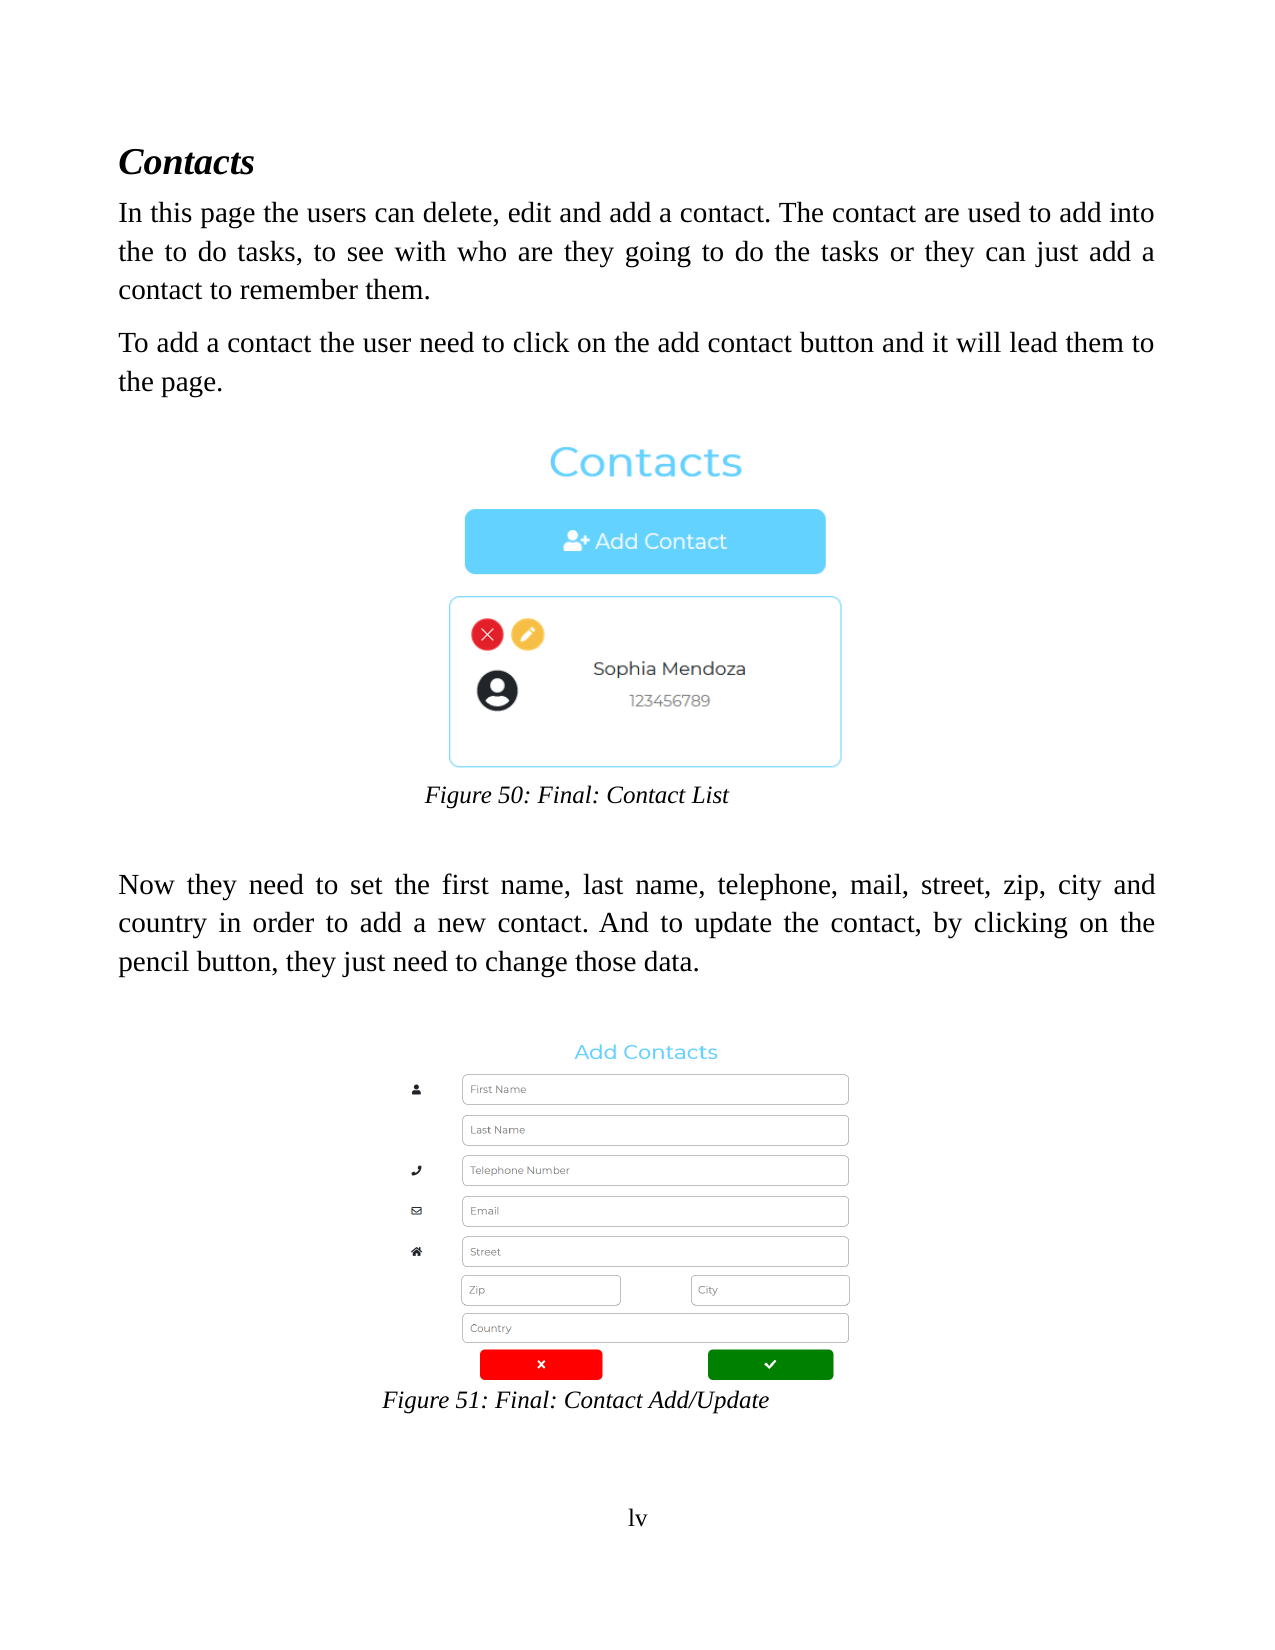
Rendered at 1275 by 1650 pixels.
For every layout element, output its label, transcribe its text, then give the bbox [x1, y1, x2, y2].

text Figure 50: Final: Contact List [424, 781, 850, 809]
picture [382, 1022, 893, 1385]
text Now they need to set the first name, last name, telephone, mail, street, zip, city and country in order to add a new contact. And to update the contact, by clicking on the pencil button, they just need to change those data. [118, 867, 1157, 978]
text In this page the users can delete, edit and add a contact. The contact are used to add into the to do tasks, to see with who are they going to do the tasks or they can just add a contact to remember them. [118, 195, 1157, 306]
text Figure 51: Final: Contact Add/Update [382, 1385, 893, 1413]
picture [424, 424, 851, 781]
subtitle Contacts [118, 139, 1157, 183]
text To add a contact the user need to click on the add contact button and it will lead them to the page. [118, 325, 1157, 397]
